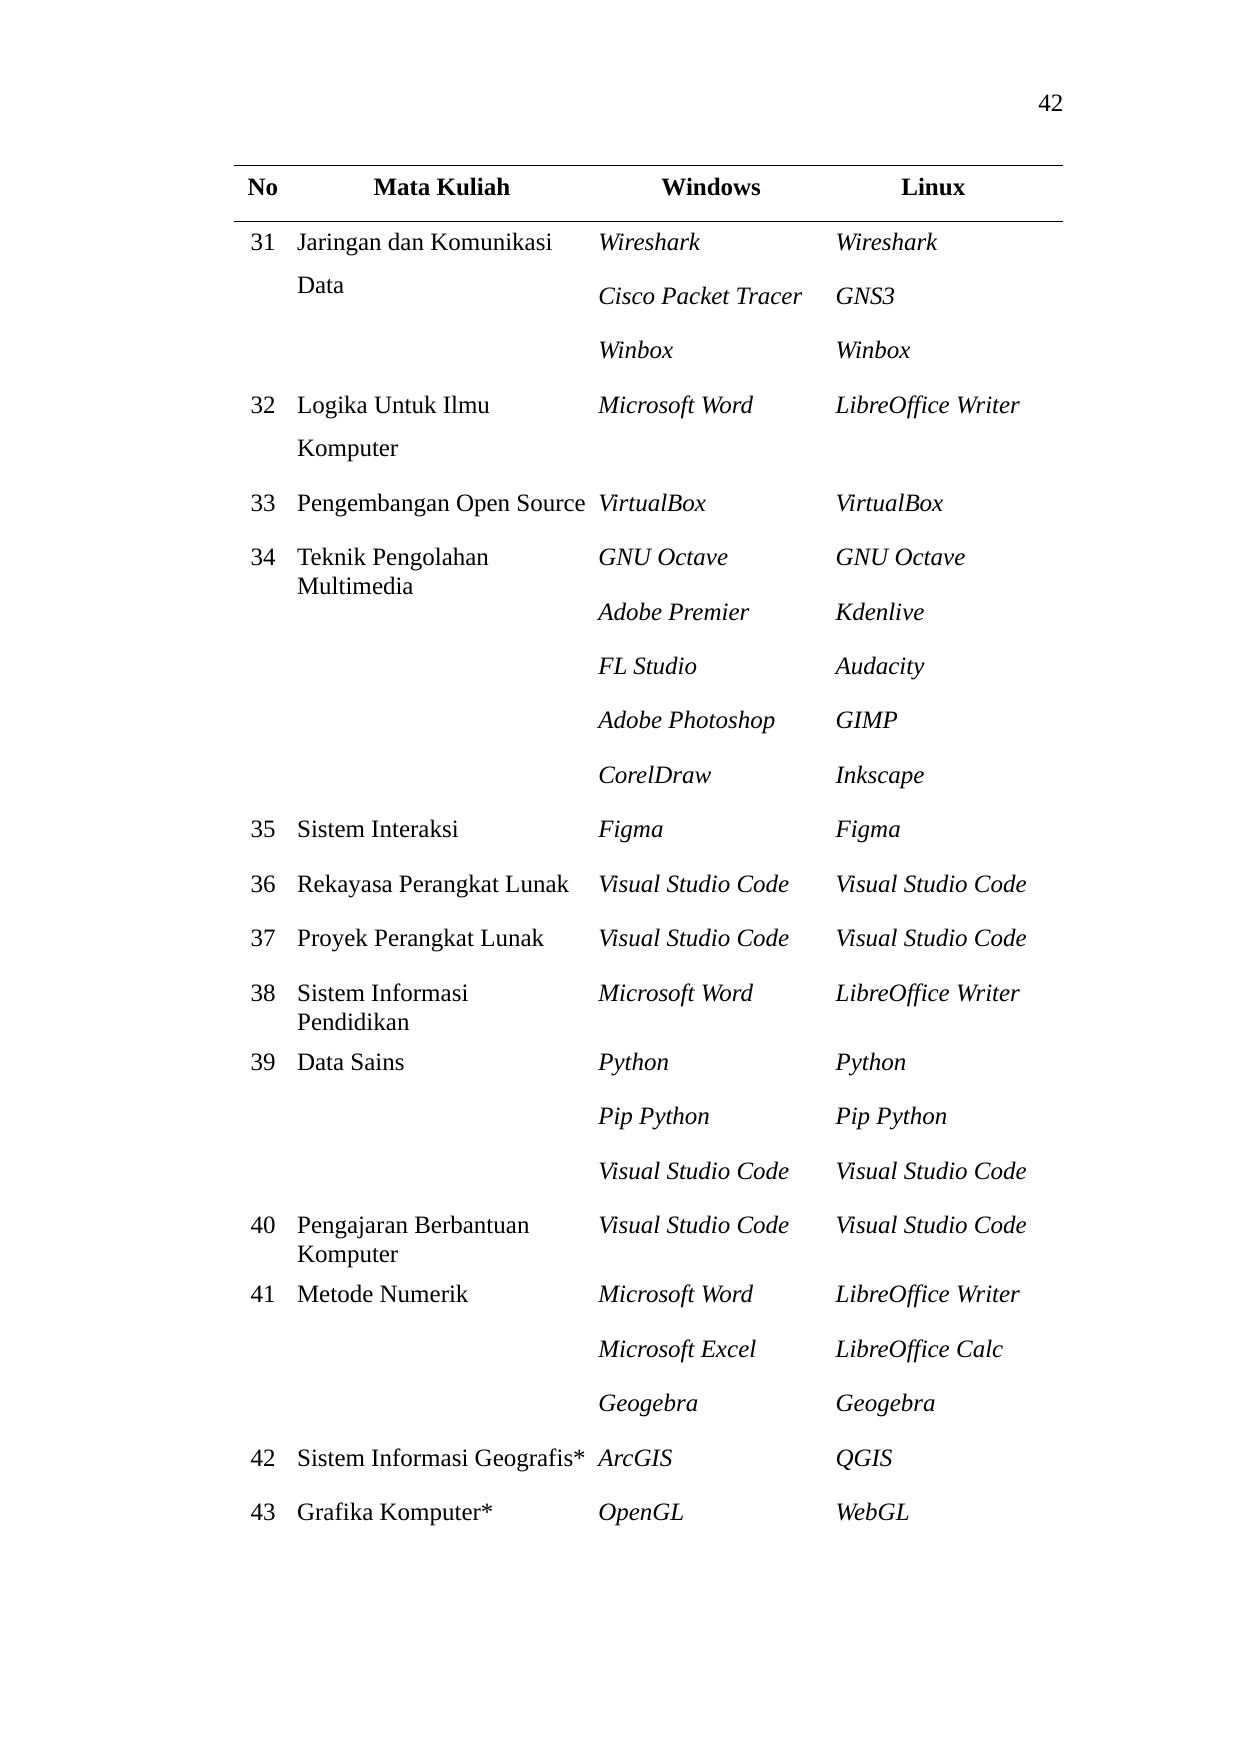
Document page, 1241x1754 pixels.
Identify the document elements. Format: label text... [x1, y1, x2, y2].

table_cell OpenGL [592, 1491, 829, 1546]
table_cell Kdenlive [830, 591, 1063, 645]
table_cell Winbox [592, 330, 829, 384]
table_cell Winbox [830, 330, 1063, 384]
table_cell QGIS [830, 1437, 1063, 1491]
table_header Linux [830, 166, 1063, 221]
table_cell Figma [592, 809, 829, 863]
table_cell Microsoft Excel [592, 1328, 829, 1382]
table_cell 33 [234, 482, 291, 536]
table_cell 43 [234, 1491, 291, 1546]
table_cell Wireshark [830, 222, 1063, 275]
table_header No [234, 166, 291, 221]
table_cell 36 [234, 863, 291, 918]
table_cell Metode Numerik [291, 1274, 592, 1437]
table_cell GIMP [830, 700, 1063, 754]
table_cell 39 [234, 1041, 291, 1204]
table_cell LibreOffice Writer [830, 1274, 1063, 1328]
table_cell Teknik Pengolahan Multimedia [291, 536, 592, 809]
table_cell Visual Studio Code [830, 863, 1063, 918]
table_cell Visual Studio Code [592, 1150, 829, 1204]
table_cell 42 [234, 1437, 291, 1491]
table_cell Logika Untuk Ilmu Komputer [291, 384, 592, 482]
table_cell Jaringan dan Komunikasi Data [291, 222, 592, 384]
table_cell VirtualBox [592, 482, 829, 536]
table_cell 41 [234, 1274, 291, 1437]
table_cell 34 [234, 536, 291, 809]
table_cell LibreOffice Calc [830, 1328, 1063, 1382]
table_cell Pip Python [830, 1096, 1063, 1150]
table_cell VirtualBox [830, 482, 1063, 536]
table_cell Microsoft Word [592, 384, 829, 482]
table_cell Python [592, 1041, 829, 1096]
table_cell LibreOffice Writer [830, 384, 1063, 482]
table_cell Adobe Premier [592, 591, 829, 645]
table_cell GNU Octave [830, 536, 1063, 591]
table_cell Geogebra [830, 1383, 1063, 1437]
table_cell 35 [234, 809, 291, 863]
table_cell ArcGIS [592, 1437, 829, 1491]
table_cell 38 [234, 972, 291, 1041]
table_cell GNS3 [830, 275, 1063, 330]
table_cell Data Sains [291, 1041, 592, 1204]
table_cell Microsoft Word [592, 972, 829, 1041]
table_cell Visual Studio Code [830, 918, 1063, 972]
table_cell Wireshark [592, 222, 829, 275]
table_cell LibreOffice Writer [830, 972, 1063, 1041]
table_cell FL Studio [592, 645, 829, 700]
table_cell Rekayasa Perangkat Lunak [291, 863, 592, 918]
table_cell Proyek Perangkat Lunak [291, 918, 592, 972]
table_cell Sistem Informasi Pendidikan [291, 972, 592, 1041]
table_cell Grafika Komputer* [291, 1491, 592, 1546]
table_header Mata Kuliah [291, 166, 592, 221]
table_cell Pengembangan Open Source [291, 482, 592, 536]
table_cell Geogebra [592, 1383, 829, 1437]
table_cell Visual Studio Code [830, 1205, 1063, 1273]
table_cell Figma [830, 809, 1063, 863]
table_cell Microsoft Word [592, 1274, 829, 1328]
table_cell Adobe Photoshop [592, 700, 829, 754]
table_cell WebGL [830, 1491, 1063, 1546]
table_cell 31 [234, 222, 291, 384]
table_cell Pip Python [592, 1096, 829, 1150]
table_cell Visual Studio Code [830, 1150, 1063, 1204]
table_cell Sistem Informasi Geografis* [291, 1437, 592, 1491]
table_cell Audacity [830, 645, 1063, 700]
table_cell GNU Octave [592, 536, 829, 591]
table_cell 40 [234, 1205, 291, 1273]
table_cell Visual Studio Code [592, 863, 829, 918]
table_cell Visual Studio Code [592, 918, 829, 972]
table_cell Python [830, 1041, 1063, 1096]
table_header Windows [592, 166, 829, 221]
table_cell 37 [234, 918, 291, 972]
table_cell Pengajaran Berbantuan Komputer [291, 1205, 592, 1273]
table_cell 32 [234, 384, 291, 482]
table_cell CorelDraw [592, 754, 829, 809]
table_cell Cisco Packet Tracer [592, 275, 829, 330]
table_cell Visual Studio Code [592, 1205, 829, 1273]
table_cell Sistem Interaksi [291, 809, 592, 863]
table_cell Inkscape [830, 754, 1063, 809]
